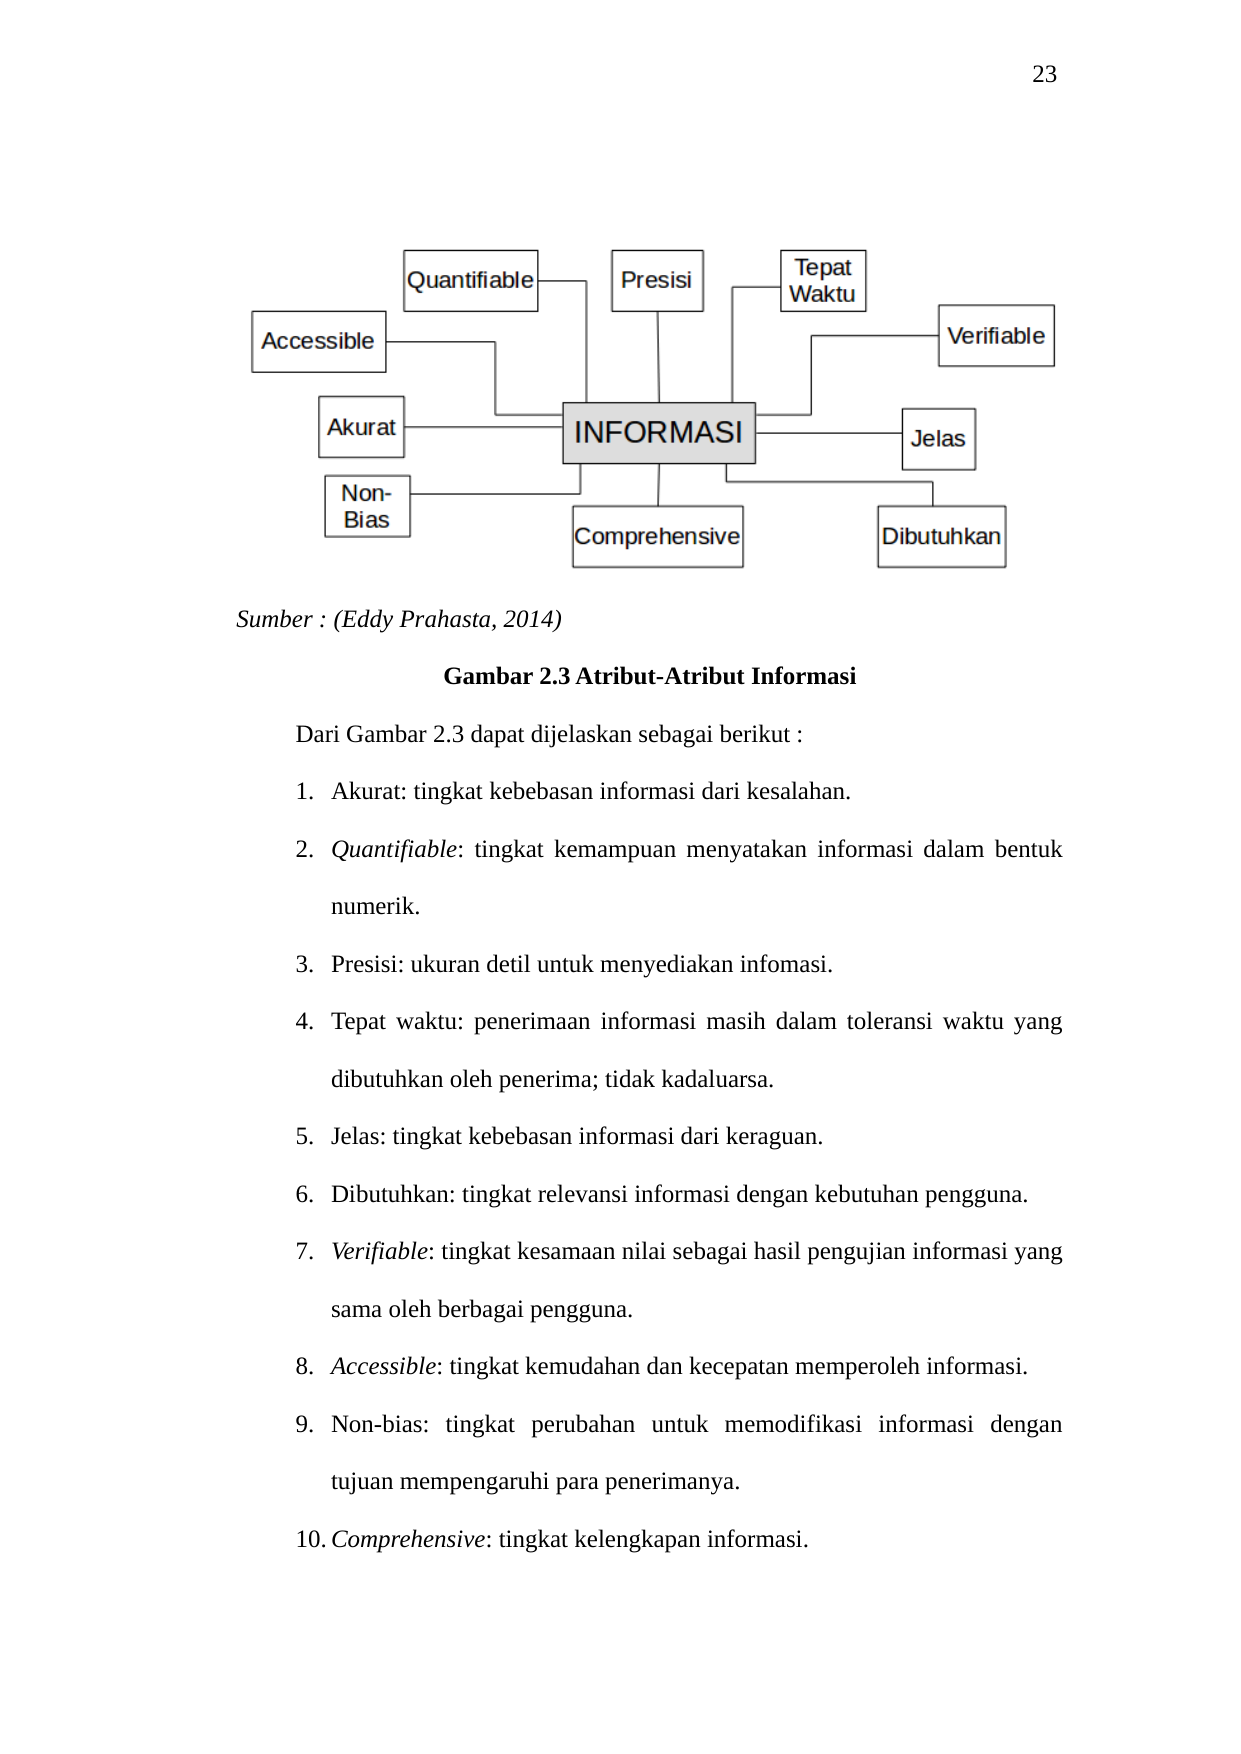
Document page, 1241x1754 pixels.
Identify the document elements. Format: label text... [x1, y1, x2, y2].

list Tepat waktu: penerimaan informasi masih dalam toleransi waktu yang dibutuhkan oleh penerima; tidak kadaluarsa. [295, 1006, 1063, 1093]
list Verifiable: tingkat kesamaan nilai sebagai hasil pengujian informasi yang sama oleh berbagai pengguna. [295, 1236, 1063, 1323]
text Dari Gambar 2.3 dapat dijelaskan sebagai berikut : [236, 719, 1063, 748]
list Non-bias: tingkat perubahan untuk memodifikasi informasi dengan tujuan mempengaruhi para penerimanya. [295, 1409, 1063, 1495]
text Sumber : (Eddy Prahasta, 2014) [236, 576, 1063, 633]
list Comprehensive: tingkat kelengkapan informasi. [295, 1524, 1063, 1553]
picture [236, 236, 1064, 576]
list Quantifiable: tingkat kemampuan menyatakan informasi dalam bentuk numerik. [295, 834, 1063, 920]
list Jelas: tingkat kebebasan informasi dari keraguan. [295, 1121, 1063, 1150]
text Gambar 2.3 Atribut-Atribut Informasi [236, 661, 1063, 690]
list Presisi: ukuran detil untuk menyediakan infomasi. [295, 949, 1063, 978]
list Akurat: tingkat kebebasan informasi dari kesalahan. [295, 776, 1063, 805]
list Dibutuhkan: tingkat relevansi informasi dengan kebutuhan pengguna. [295, 1179, 1063, 1208]
list Accessible: tingkat kemudahan dan kecepatan memperoleh informasi. [295, 1351, 1063, 1380]
